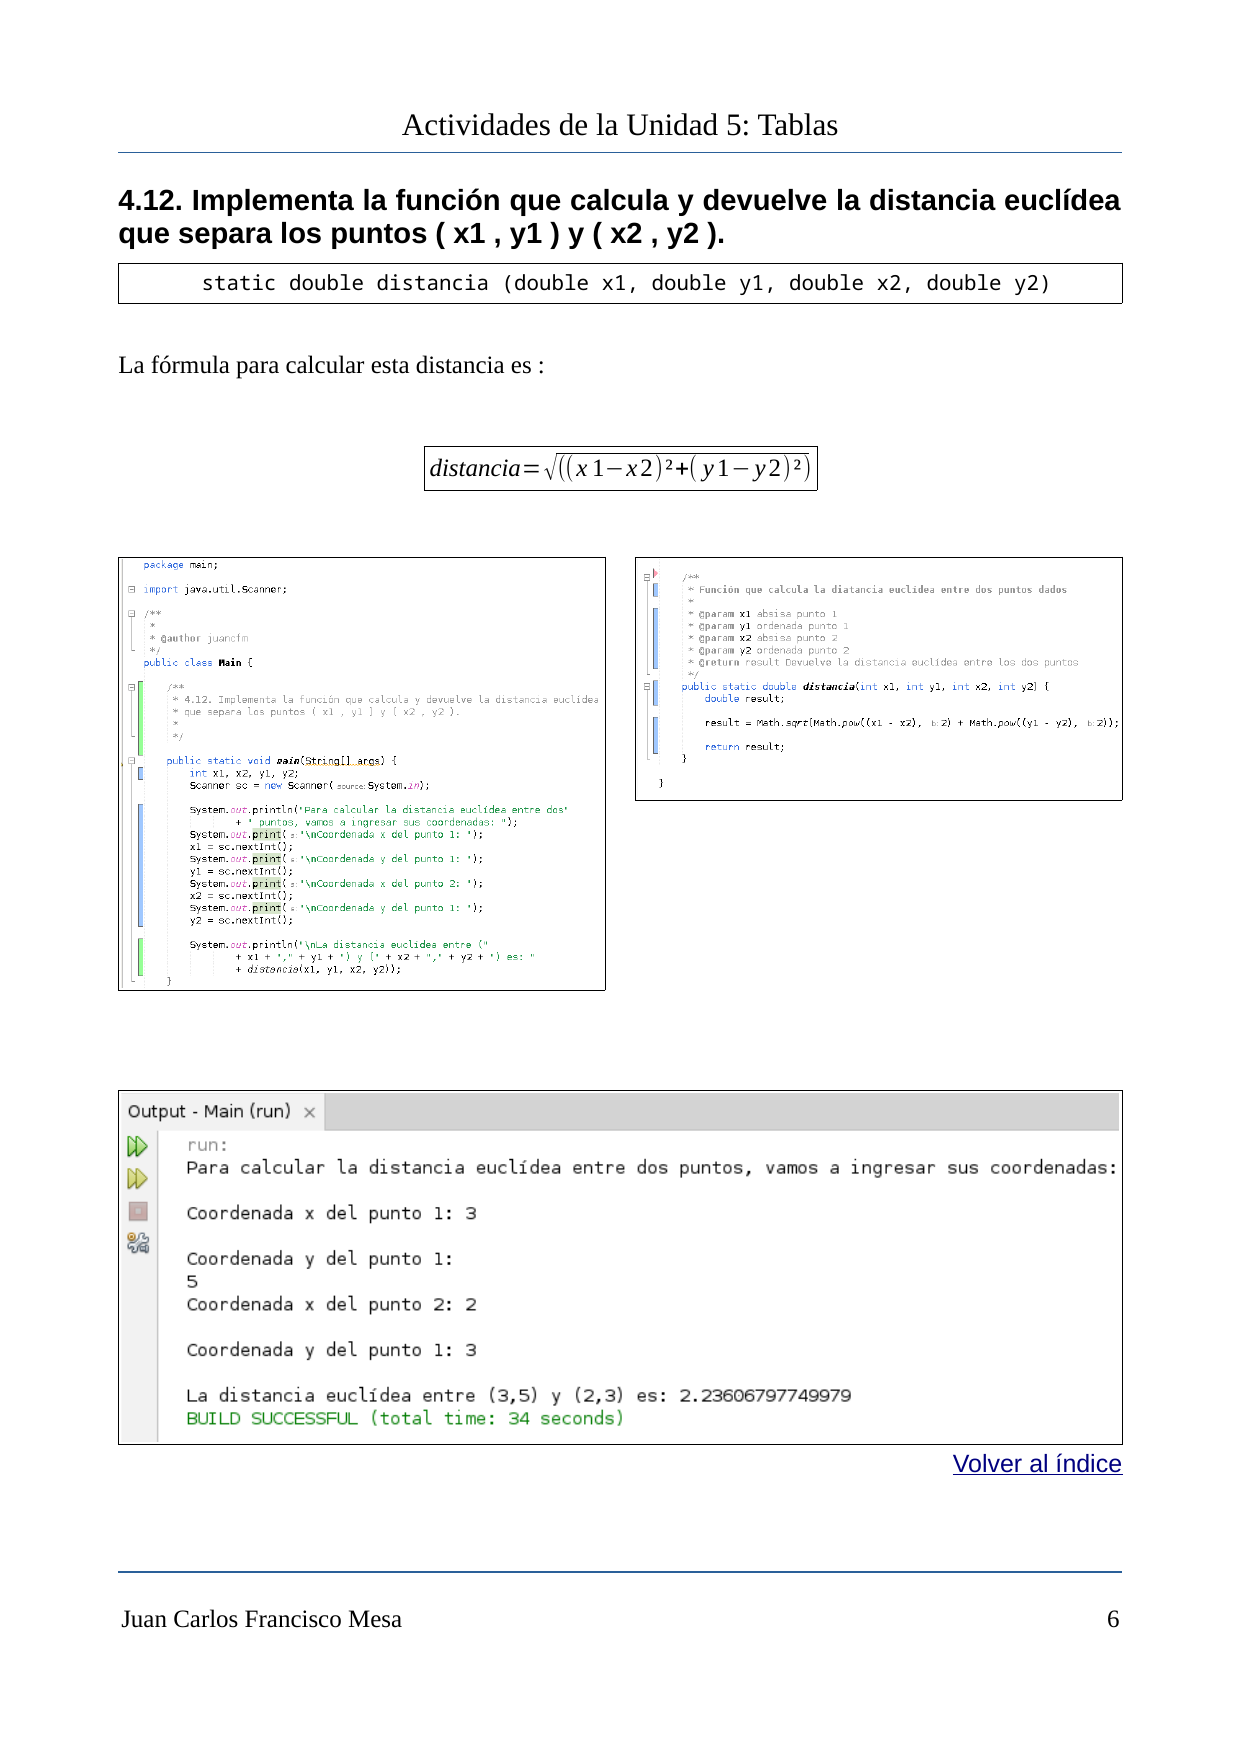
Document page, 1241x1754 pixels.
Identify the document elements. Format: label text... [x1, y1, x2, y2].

text static double distancia (double x1, double y1, double x2, double y2) [119, 264, 1122, 303]
picture [637, 559, 1119, 797]
picture [121, 559, 603, 988]
text [119, 1091, 1122, 1444]
text La fórmula para calcular esta distancia es : [118, 351, 1122, 379]
text Volver al índice [118, 1445, 1122, 1478]
picture [121, 1093, 1119, 1442]
subtitle 4.12. Implementa la función que calcula y devuelve la distancia euclídea que separa los puntos ( x1 , y1 ) y ( x2 , y2 ). [118, 183, 1122, 250]
